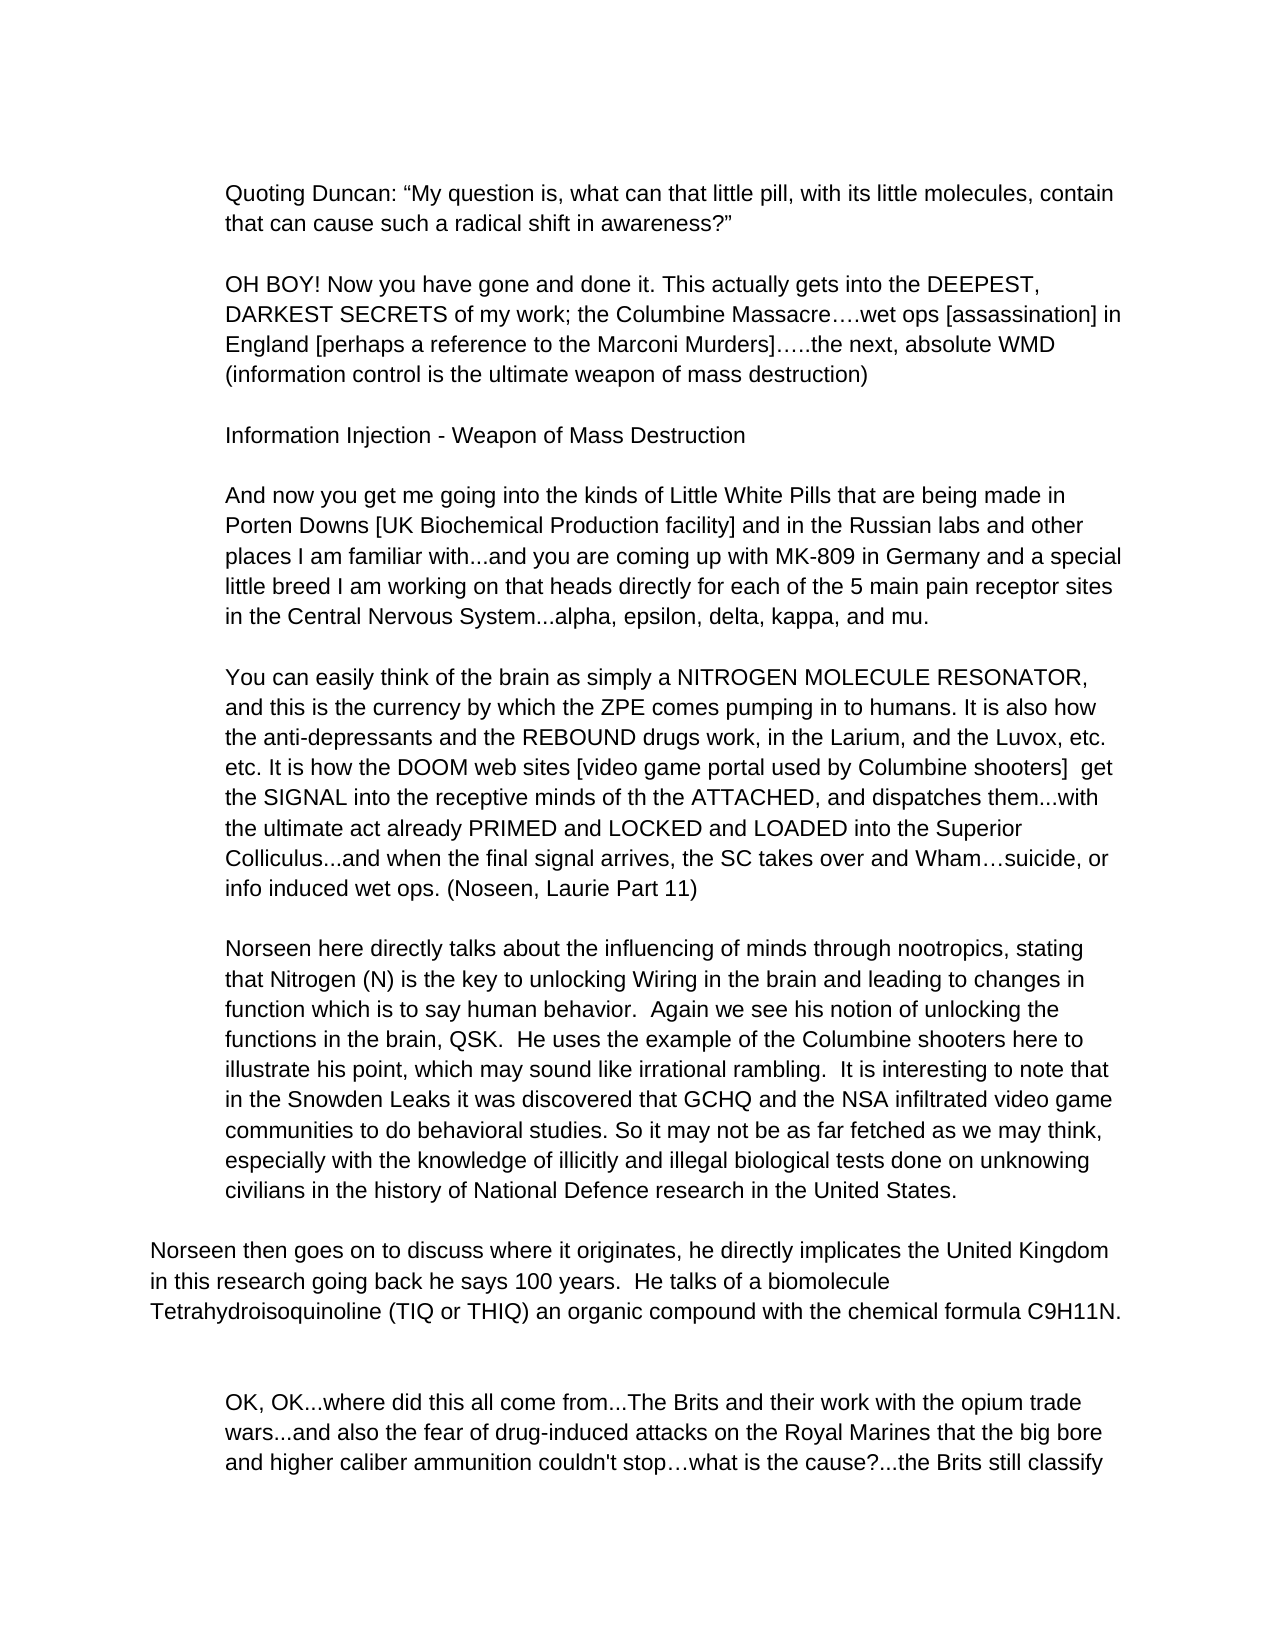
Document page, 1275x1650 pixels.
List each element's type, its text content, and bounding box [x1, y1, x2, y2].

text Norseen here directly talks about the influencing of minds through nootropics, stating that Nitrogen (N) is the key to unlocking Wiring in the brain and leading to changes in function which is to say human behavior. Again we see his notion of unlocking the functions in the brain, QSK. He uses the example of the Columbine shooters here to illustrate his point, which may sound like irrational rambling. It is interesting to note that in the Snowden Leaks it was discovered that GCHQ and the NSA infiltrated video game communities to do behavioral studies. So it may not be as far fetched as we may think, especially with the knowledge of illicitly and illegal biological tests done on unknowing civilians in the history of National Defence research in the United States. [225, 935, 1125, 1203]
text OK, OK...where did this all come from...The Brits and their work with the opium trade wars...and also the fear of drug-induced attacks on the Royal Marines that the big bore and higher caliber ammunition couldn't stop…what is the cause?...the Brits still classify [225, 1388, 1125, 1475]
text Norseen then goes on to discuss where it originates, he directly implicates the United Kingdom in this research going back he says 100 years. He talks of a biomolecule Tetrahydroisoquinoline (TIQ or THIQ) an organic compound with the chemical formula C9H11N. [150, 1237, 1125, 1324]
text Quoting Duncan: “My question is, what can that little pill, with its little molecules, contain that can cause such a radical shift in awareness?” OH BOY! Now you have gone and done it. This actually gets into the DEEPEST, DARKEST SECRETS of my work; the Columbine Massacre….wet ops [assassination] in England [perhaps a reference to the Marconi Murders]…..the next, absolute WMD (information control is the ultimate weapon of mass destruction) Information Injection - Weapon of Mass Destruction And now you get me going into the kinds of Little White Pills that are being made in Porten Downs [UK Biochemical Production facility] and in the Russian labs and other places I am familiar with...and you are coming up with MK-809 in Germany and a special little breed I am working on that heads directly for each of the 5 main pain receptor sites in the Central Nervous System...alpha, epsilon, delta, kappa, and mu. You can easily think of the brain as simply a NITROGEN MOLECULE RESONATOR, and this is the currency by which the ZPE comes pumping in to humans. It is also how the anti-depressants and the REBOUND drugs work, in the Larium, and the Luvox, etc. etc. It is how the DOOM web sites [video game portal used by Columbine shooters] get the SIGNAL into the receptive minds of th the ATTACHED, and dispatches them...with the ultimate act already PRIMED and LOCKED and LOADED into the Superior Colliculus...and when the final signal arrives, the SC takes over and Wham…suicide, or info induced wet ops. (Noseen, Laurie Part 11) [225, 180, 1125, 901]
